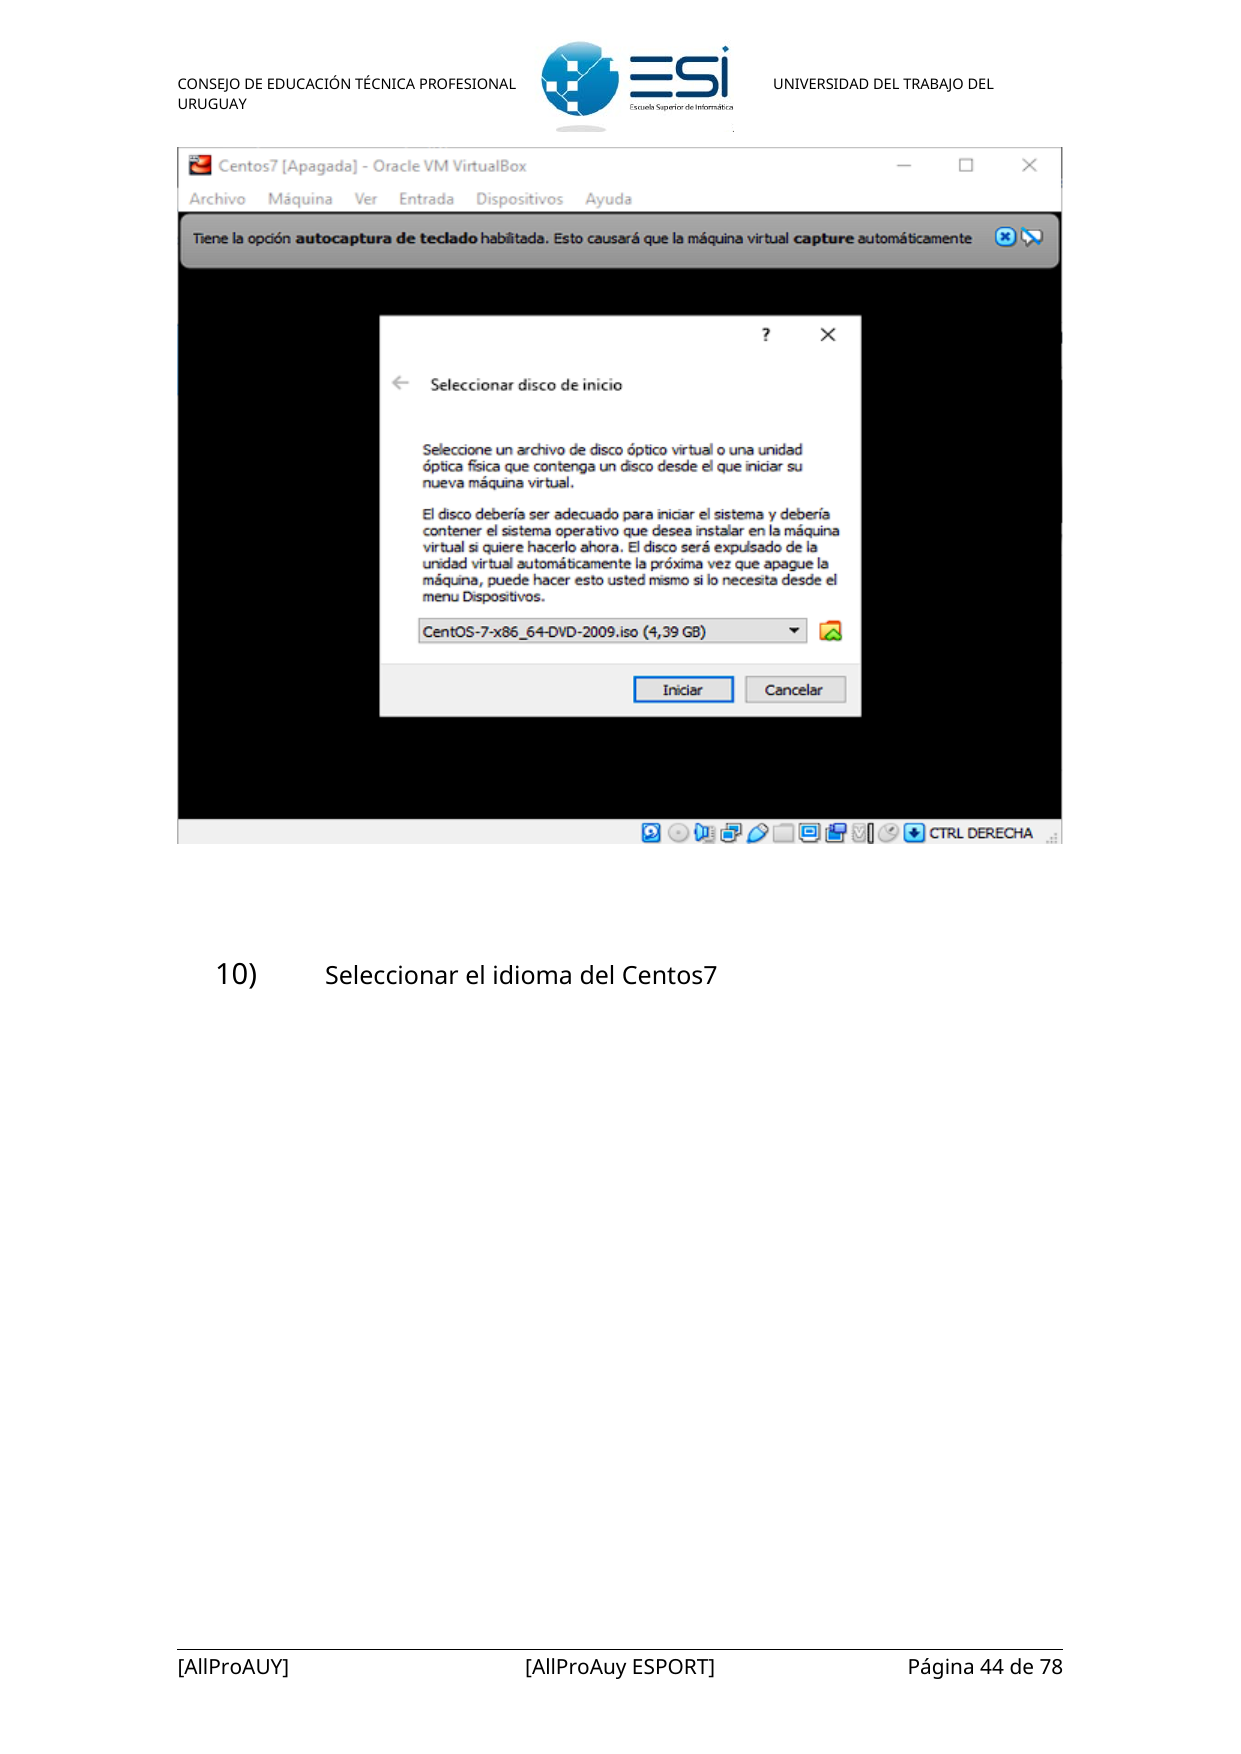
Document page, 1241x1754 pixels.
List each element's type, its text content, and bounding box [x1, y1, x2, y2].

picture [534, 39, 734, 132]
list Seleccionar el idioma del Centos7 [215, 953, 1063, 993]
picture [177, 147, 1063, 844]
